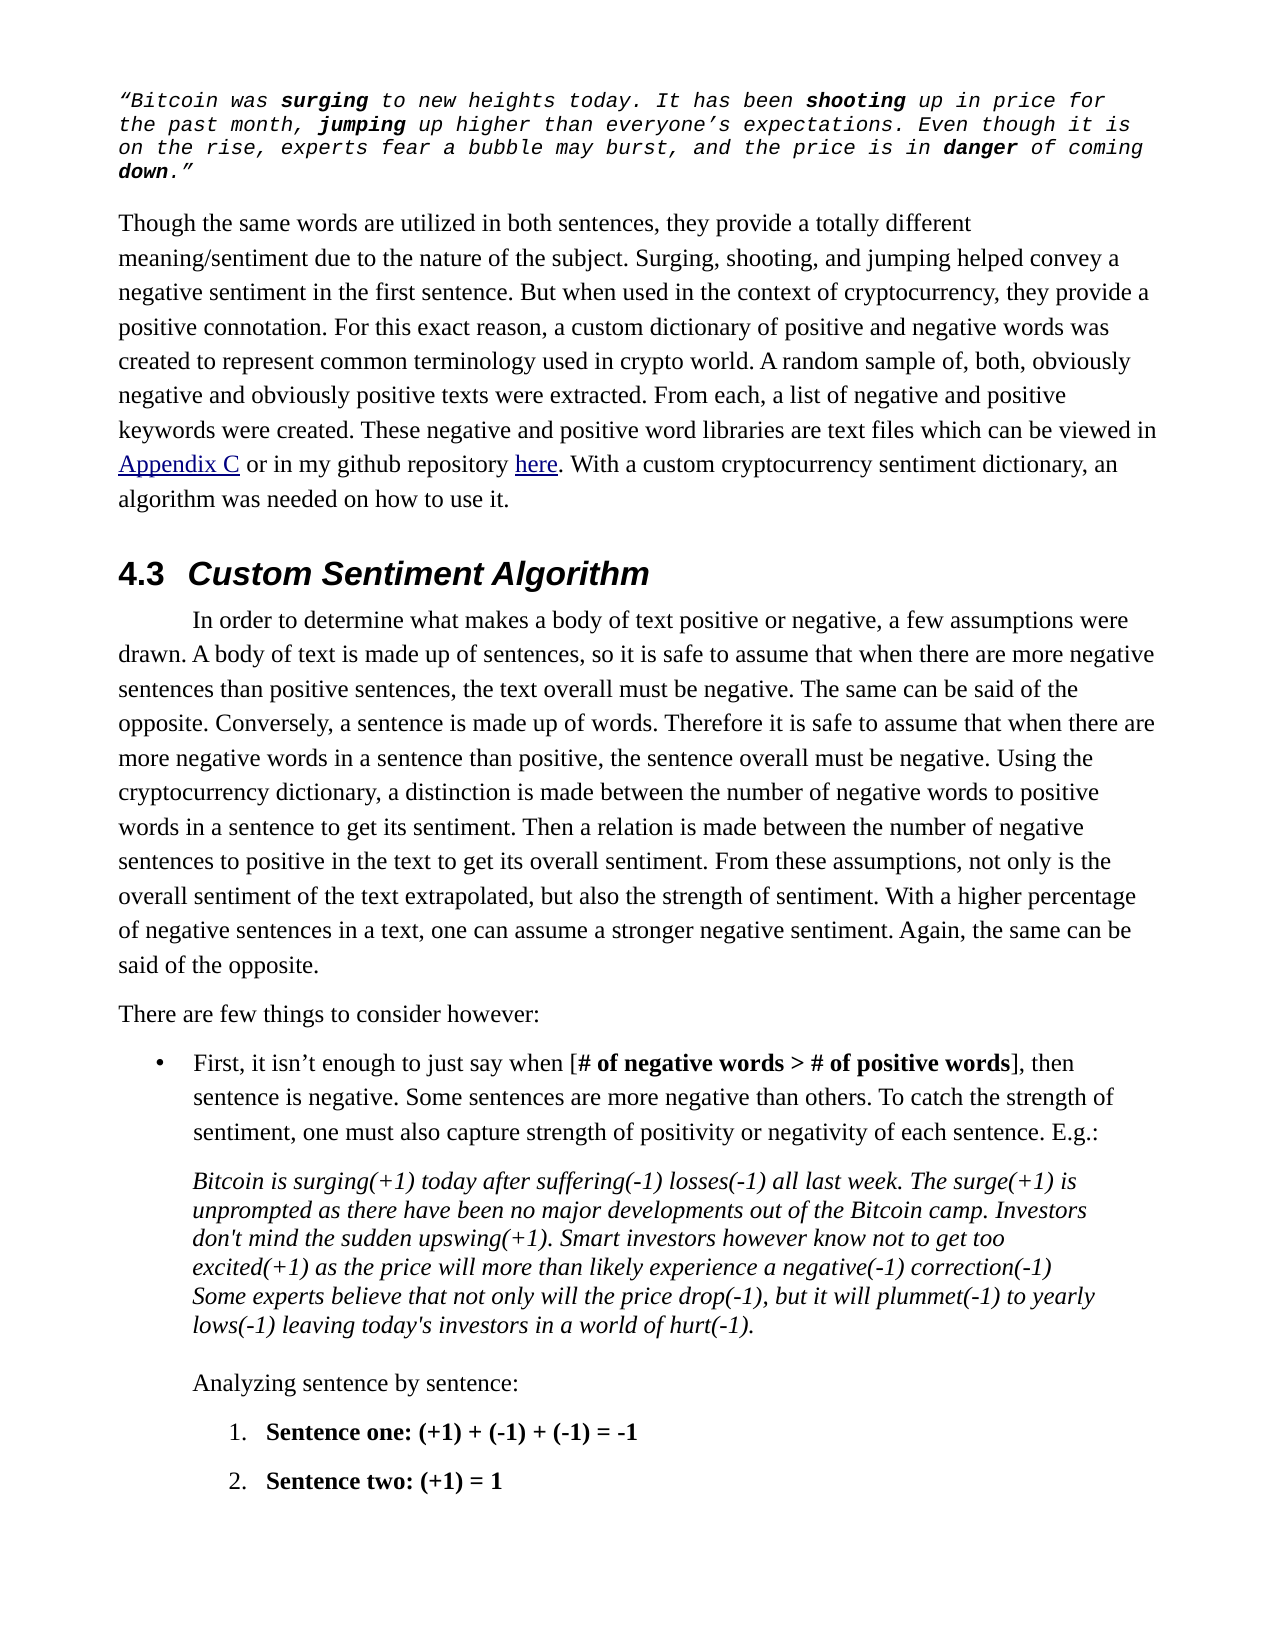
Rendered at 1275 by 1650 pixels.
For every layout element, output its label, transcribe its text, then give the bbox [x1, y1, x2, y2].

text “Bitcoin was surging to new heights today. It has been shooting up in price for the past month, jumping up higher than everyone’s expectations. Even though it is on the rise, experts fear a bubble may burst, and the price is in danger of coming down.” [118, 90, 1157, 184]
text In order to determine what makes a body of text positive or negative, a few assumptions were drawn. A body of text is made up of sentences, so it is safe to assume that when there are more negative sentences than positive sentences, the text overall must be negative. The same can be said of the opposite. Conversely, a sentence is made up of words. Therefore it is safe to assume that when there are more negative words in a sentence than positive, the sentence overall must be negative. Using the cryptocurrency dictionary, a distinction is made between the number of negative words to positive words in a sentence to get its sentiment. Then a relation is made between the number of negative sentences to positive in the text to get its overall sentiment. From these assumptions, not only is the overall sentiment of the text extrapolated, but also the strength of sentiment. With a higher percentage of negative sentences in a text, one can assume a stronger negative sentiment. Again, the same can be said of the opposite. [118, 605, 1157, 979]
text Though the same words are utilized in both sentences, they provide a totally different meaning/sentiment due to the nature of the subject. Surging, shooting, and jumping helped convey a negative sentiment in the first sentence. But when used in the context of cryptocurrency, they provide a positive connotation. For this exact reason, a custom dictionary of positive and negative words was created to represent common terminology used in crypto world. A random sample of, both, obviously negative and obviously positive texts were extracted. From each, a list of negative and positive keywords were created. These negative and positive word libraries are text files which can be viewed in Appendix C or in my github repository here. With a custom cryptocurrency sentiment dictionary, an algorithm was needed on how to use it. [118, 208, 1157, 513]
text There are few things to consider however: [118, 999, 1157, 1028]
list Sentence one: (+1) + (-1) + (-1) = -1 [228, 1417, 1157, 1446]
subtitle Custom Sentiment Algorithm [118, 554, 1157, 593]
list First, it isn’t enough to just say when [# of negative words > # of positive words], then sentence is negative. Some sentences are more negative than others. To catch the strength of sentiment, one must also capture strength of positivity or negativity of each sentence. E.g.: [156, 1048, 1157, 1146]
list Sentence two: (+1) = 1 [228, 1466, 1157, 1495]
text Analyzing sentence by sentence: [192, 1368, 1157, 1397]
text Bitcoin is surging(+1) today after suffering(-1) losses(-1) all last week. The surge(+1) is unprompted as there have been no major developments out of the Bitcoin camp. Investors don't mind the sudden upswing(+1). Smart investors however know not to get too excited(+1) as the price will more than likely experience a negative(-1) correction(-1) Some experts believe that not only will the price drop(-1), but it will plummet(-1) to yearly lows(-1) leaving today's investors in a world of hurt(-1). [192, 1166, 1098, 1338]
